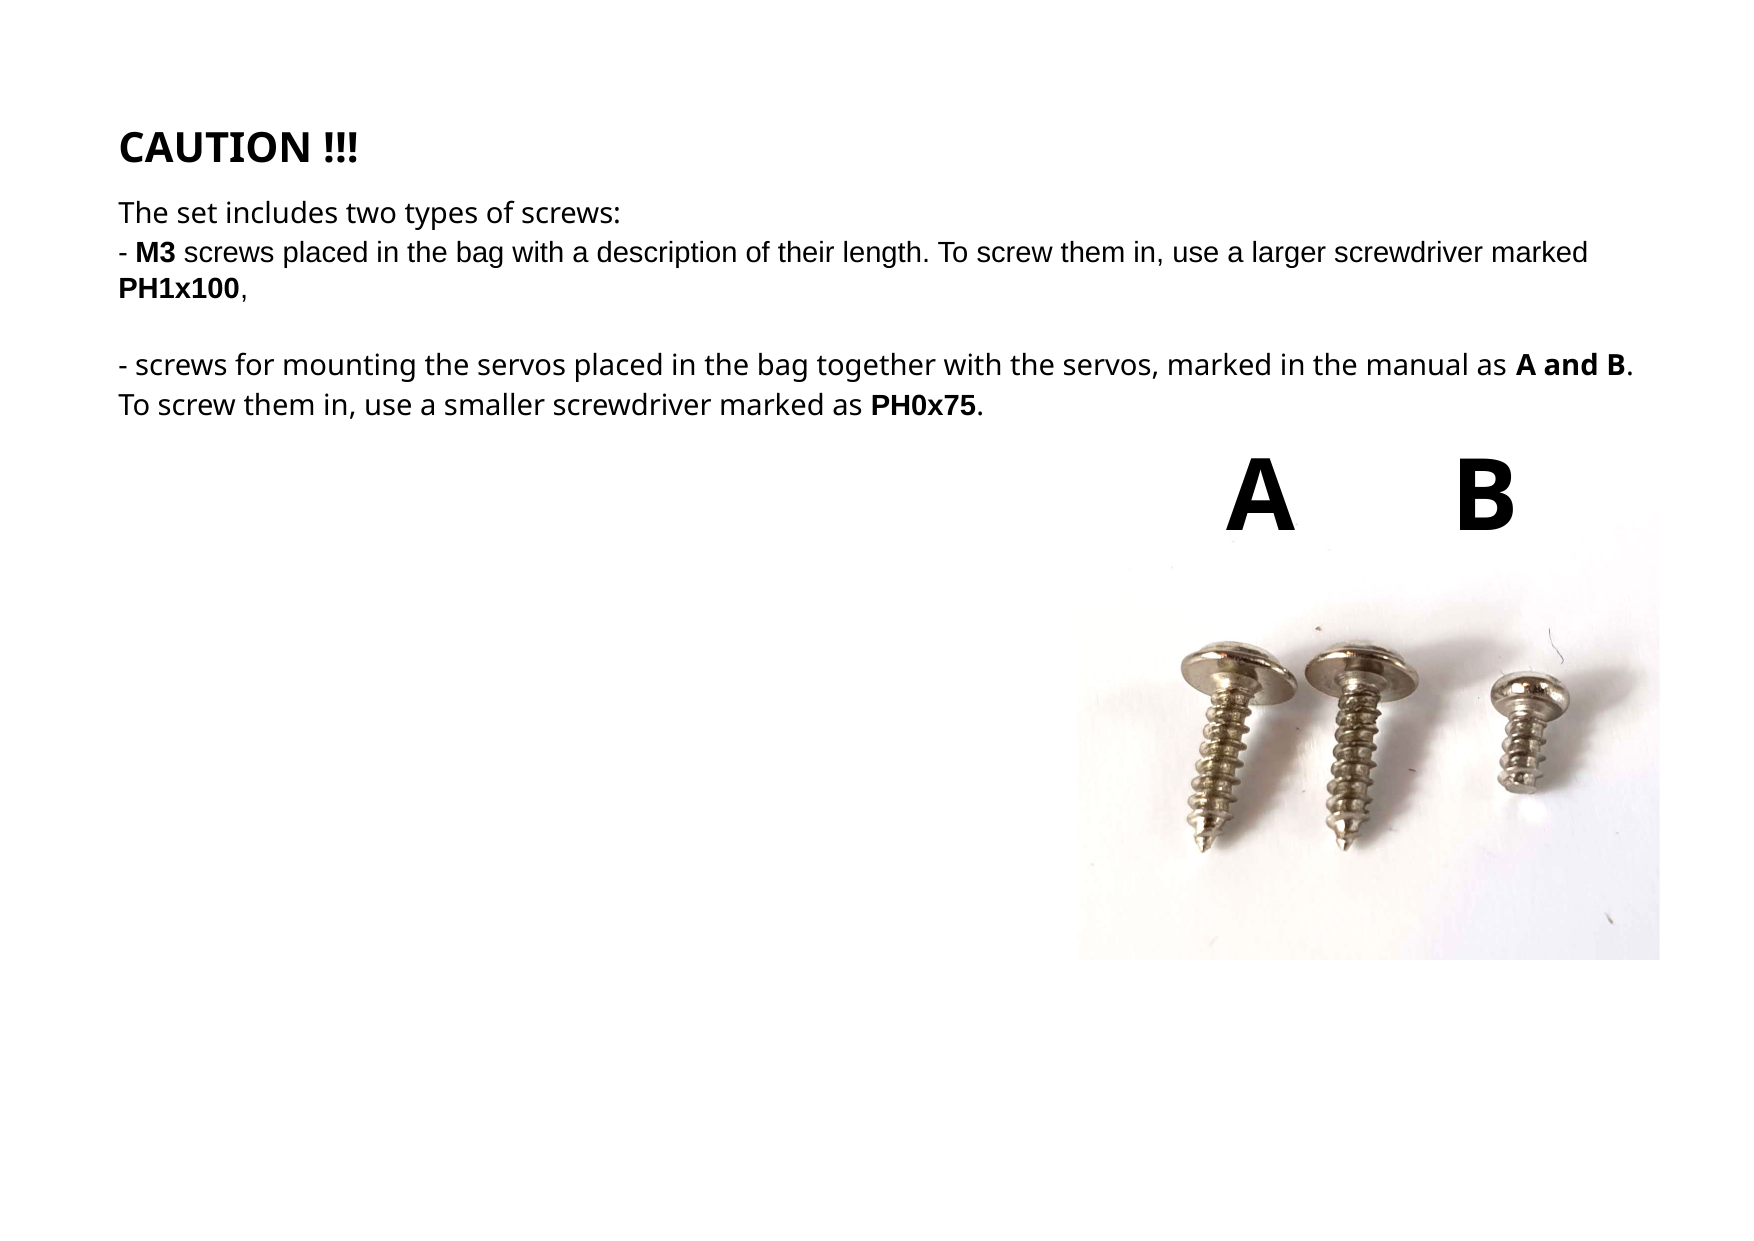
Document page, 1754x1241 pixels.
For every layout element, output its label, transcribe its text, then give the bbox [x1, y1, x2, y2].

picture [1077, 514, 1660, 960]
text - screws for mounting the servos placed in the bag together with the servos, marked in the manual as A and B. To screw them in, use a smaller screwdriver marked as PH0x75. [118, 344, 1636, 424]
text - M3 screws placed in the bag with a description of their length. To screw them in, use a larger screwdriver marked PH1x100, [118, 232, 1636, 305]
text A B [118, 424, 1636, 560]
text CAUTION !!! [118, 118, 1636, 175]
text The set includes two types of screws: [118, 192, 1636, 232]
